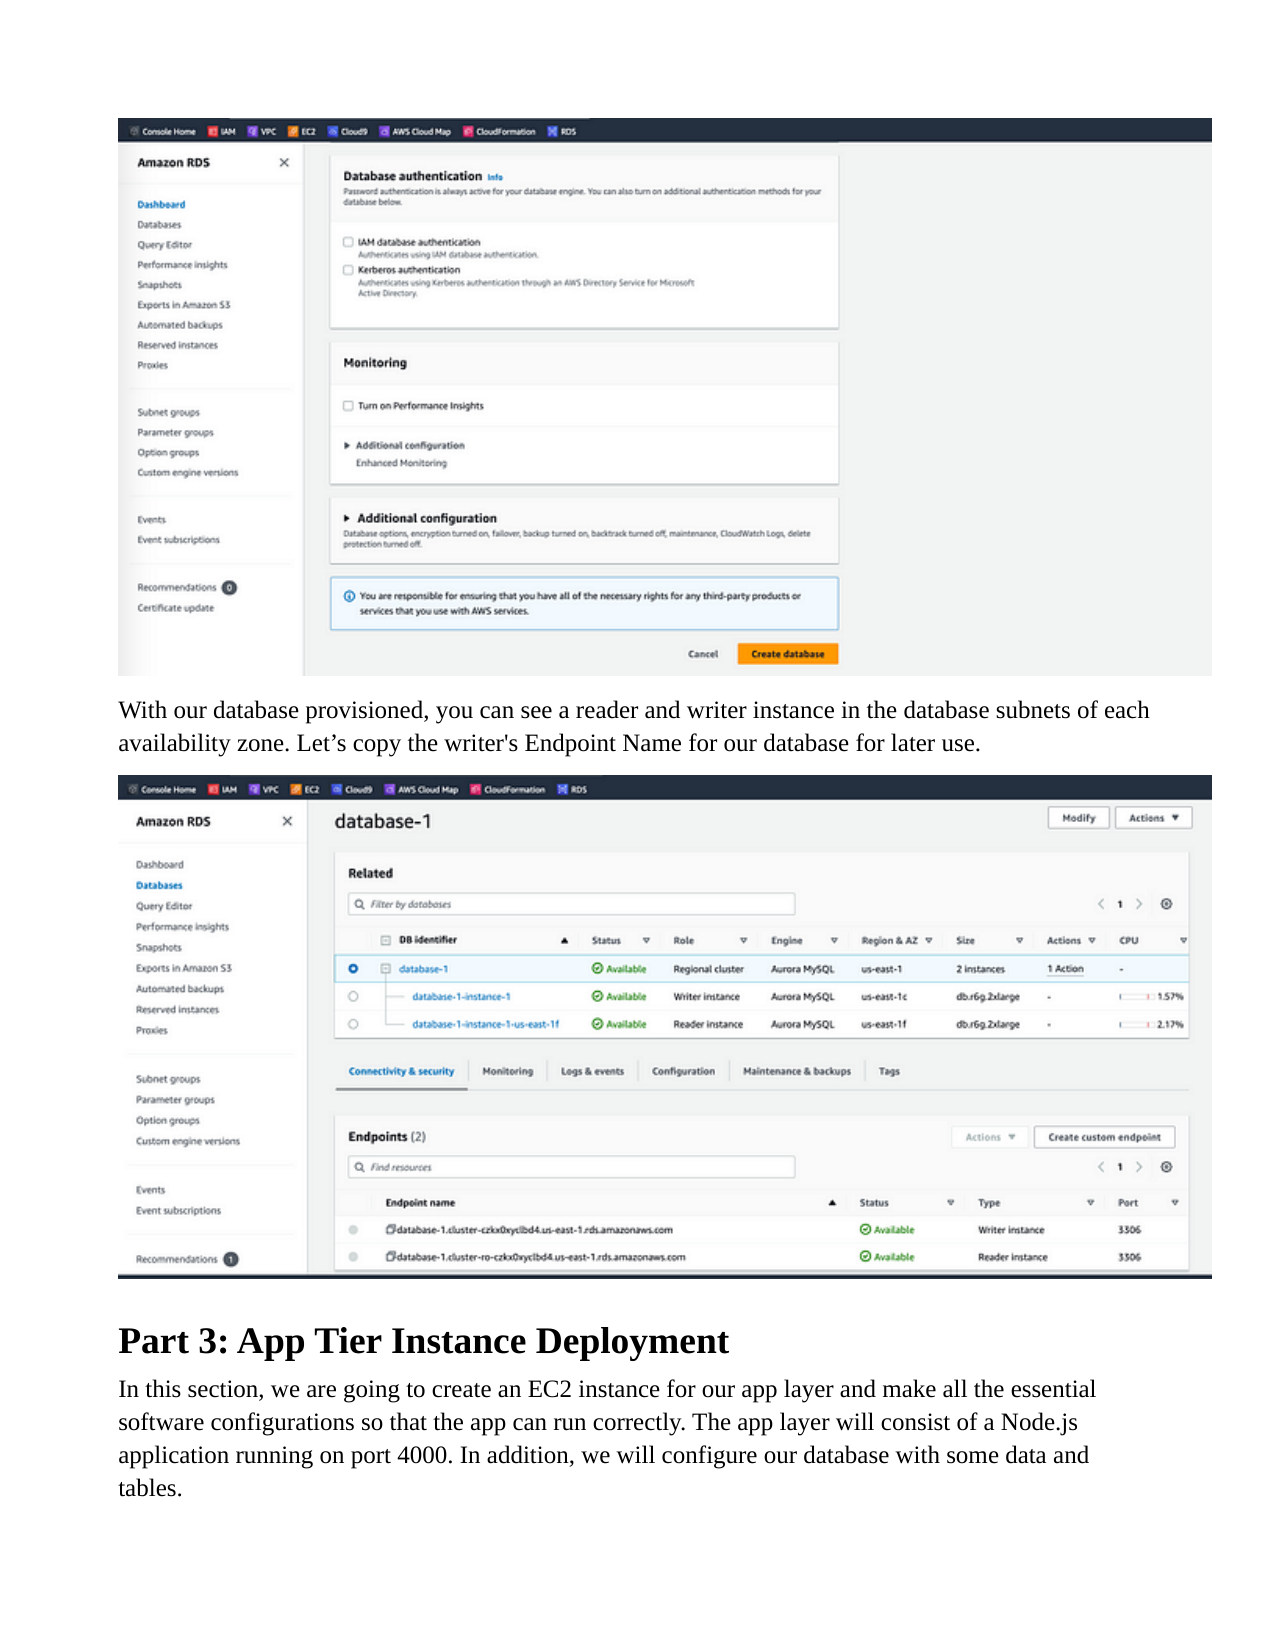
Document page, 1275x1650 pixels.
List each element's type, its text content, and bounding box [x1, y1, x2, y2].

text In this section, we are going to create an EC2 instance for our app layer and make all the essential software configurations so that the app can run correctly. The app layer will consist of a Node.js application running on port 4000. In addition, we will configure our database with some data and tables. [118, 1374, 1157, 1502]
picture [118, 118, 1212, 676]
text With our database provisioned, you can see a reader and writer instance in the database subnets of each availability zone. Let’s copy the writer's Endpoint Name for our database for later use. [118, 695, 1157, 757]
picture [118, 775, 1212, 1279]
subtitle Part 3: App Tier Instance Deployment [118, 1318, 1157, 1361]
